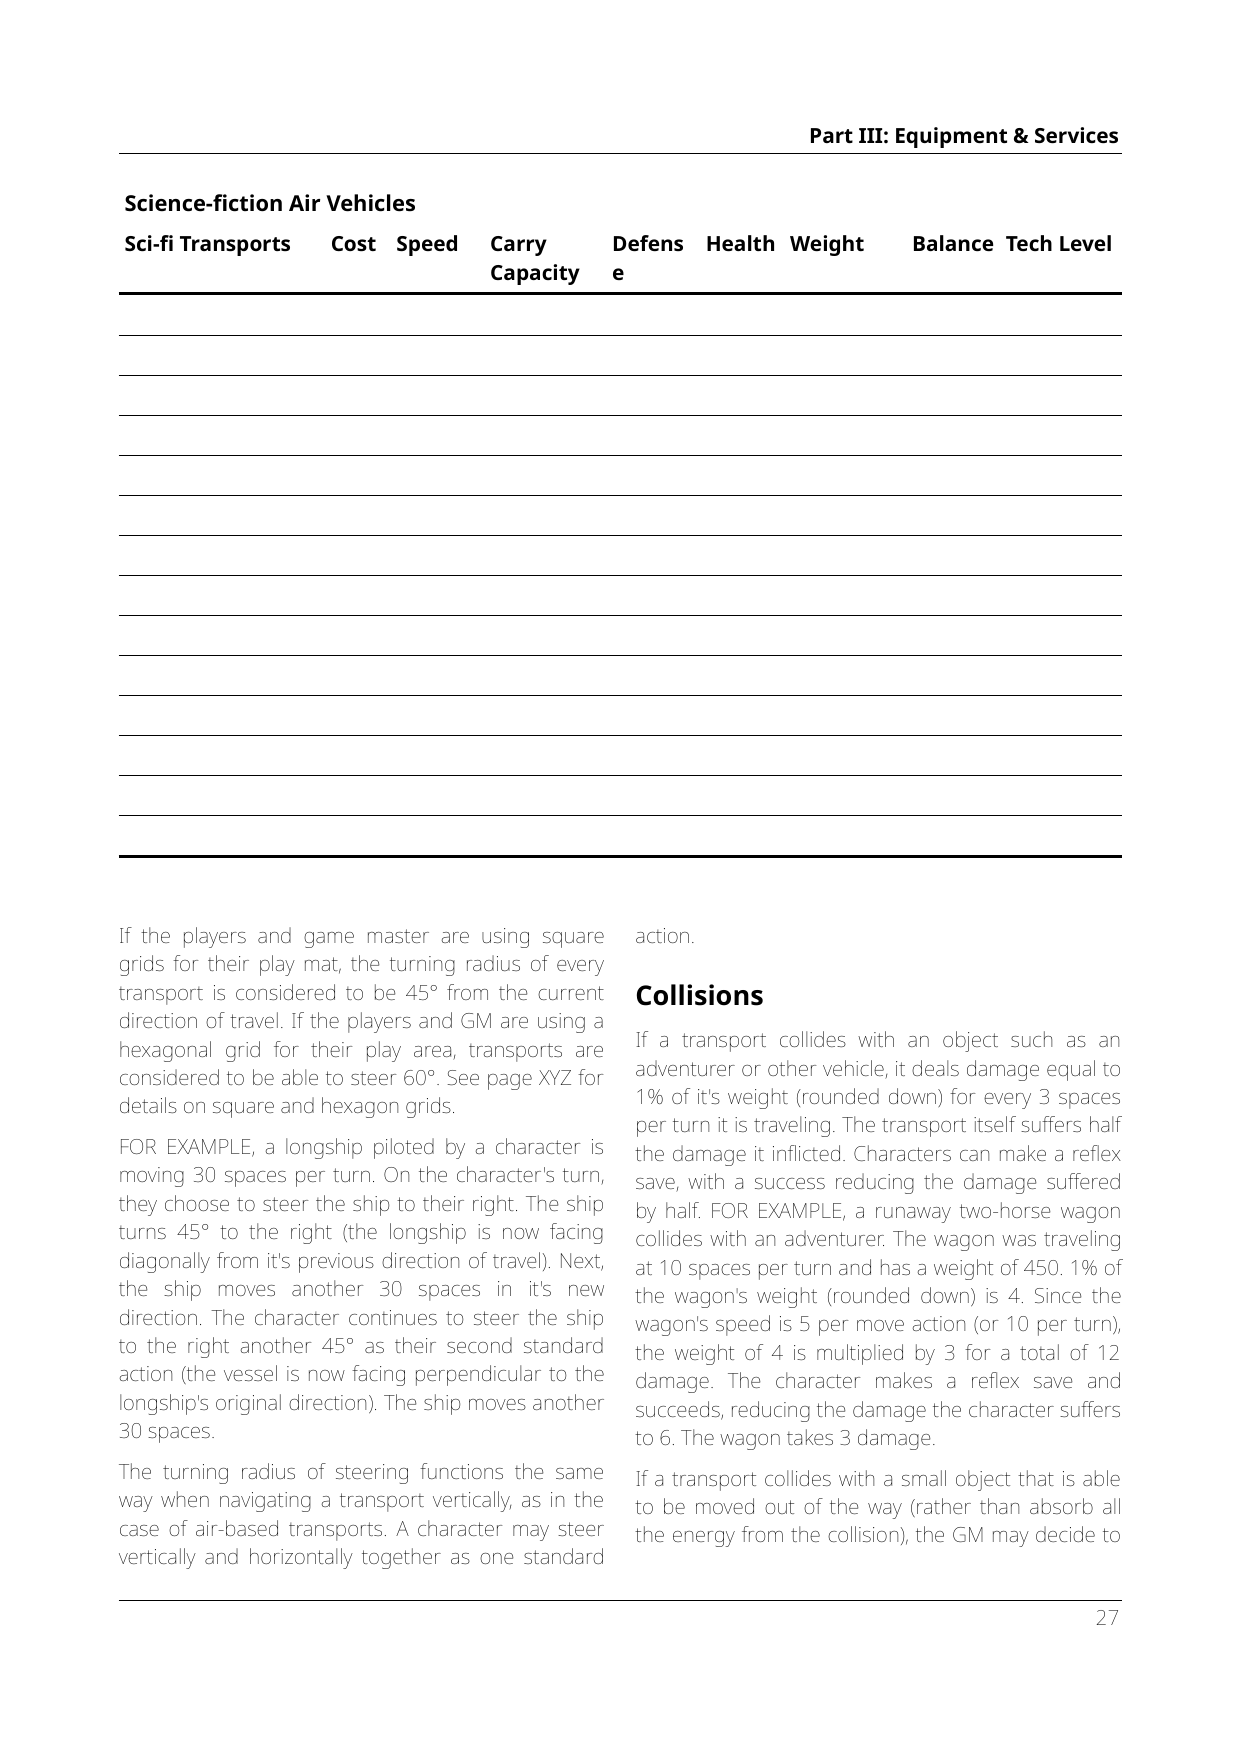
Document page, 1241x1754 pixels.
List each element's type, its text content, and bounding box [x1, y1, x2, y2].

table_header Science-fiction Air Vehicles [119, 183, 1122, 224]
table_cell [119, 336, 325, 375]
table_cell [484, 696, 606, 735]
table_cell [484, 295, 606, 335]
table_cell [484, 536, 606, 575]
table_cell [484, 656, 606, 695]
table_cell [119, 416, 325, 455]
table_cell [606, 416, 700, 455]
table_cell [784, 456, 906, 495]
table_cell [1000, 376, 1122, 415]
table_cell [484, 776, 606, 815]
table_cell Cost [325, 224, 390, 292]
table_cell [484, 416, 606, 455]
table_cell [119, 816, 325, 855]
table_cell [606, 816, 700, 855]
table_cell [784, 376, 906, 415]
table_cell [325, 576, 390, 615]
table_cell Sci-fi Transports [119, 224, 325, 292]
table_cell [119, 456, 325, 495]
text If a transport collides with a small object that is able to be moved out of the way (rather than absorb all the energy from the collision), the GM may decide to [635, 1464, 1122, 1549]
table_cell [784, 776, 906, 815]
table_cell [606, 576, 700, 615]
table_cell [119, 295, 325, 335]
table_cell [325, 376, 390, 415]
table_cell [700, 456, 784, 495]
text If a transport collides with an object such as an adventurer or other vehicle, it deals damage equal to 1% of it's weight (rounded down) for every 3 spaces per turn it is traveling. The transport itself suffers half the damage it inflicted. Characters can make a reflex save, with a success reducing the damage suffered by half. FOR EXAMPLE, a runaway two-horse wagon collides with an adventurer. The wagon was traveling at 10 spaces per turn and has a weight of 450. 1% of the wagon's weight (rounded down) is 4. Since the wagon's speed is 5 per move action (or 10 per turn), the weight of 4 is multiplied by 3 for a total of 12 damage. The character makes a reflex save and succeeds, reducing the damage the character suffers to 6. The wagon takes 3 damage. [635, 1025, 1122, 1452]
table_cell [484, 496, 606, 535]
table_cell [700, 295, 784, 335]
table_cell Carry Capacity [484, 224, 606, 292]
table_cell [784, 736, 906, 775]
table_cell [390, 416, 484, 455]
table_cell [325, 736, 390, 775]
table_cell [700, 536, 784, 575]
table_cell [784, 816, 906, 855]
table_cell [390, 496, 484, 535]
table_cell [700, 576, 784, 615]
table_cell [1000, 616, 1122, 655]
table_cell [700, 776, 784, 815]
table_cell [606, 336, 700, 375]
table_cell [784, 496, 906, 535]
text If the players and game master are using square grids for their play mat, the turning radius of every transport is considered to be 45° from the current direction of travel. If the players and GM are using a hexagonal grid for their play area, transports are considered to be able to steer 60°. See page XYZ for details on square and hexagon grids. [118, 921, 605, 1120]
table_cell [484, 736, 606, 775]
table_cell [119, 736, 325, 775]
table_cell [390, 776, 484, 815]
table_cell [390, 456, 484, 495]
table_cell [325, 696, 390, 735]
table_cell [484, 376, 606, 415]
table_cell [906, 696, 1000, 735]
table_cell [606, 456, 700, 495]
table_cell [700, 336, 784, 375]
table_cell [906, 656, 1000, 695]
table_cell [700, 696, 784, 735]
table_cell [119, 536, 325, 575]
text FOR EXAMPLE, a longship piloted by a character is moving 30 spaces per turn. On the character's turn, they choose to steer the ship to their right. The ship turns 45° to the right (the longship is now facing diagonally from it's previous direction of travel). Next, the ship moves another 30 spaces in it's new direction. The character continues to steer the ship to the right another 45° as their second standard action (the vessel is now facing perpendicular to the longship's original direction). The ship moves another 30 spaces. [118, 1132, 605, 1445]
table_cell [484, 576, 606, 615]
table_cell Health [700, 224, 784, 292]
table_cell Weight [784, 224, 906, 292]
table_cell [390, 376, 484, 415]
table_cell [390, 696, 484, 735]
table_cell [1000, 496, 1122, 535]
table_cell [784, 336, 906, 375]
table_cell [119, 496, 325, 535]
table_cell [390, 536, 484, 575]
text The turning radius of steering functions the same way when navigating a transport vertically, as in the case of air-based transports. A character may steer vertically and horizontally together as one standard [118, 1457, 605, 1571]
table_cell [606, 536, 700, 575]
table_cell [700, 416, 784, 455]
table_cell [906, 456, 1000, 495]
table_cell [700, 656, 784, 695]
table_cell [1000, 696, 1122, 735]
table_cell [906, 736, 1000, 775]
table_cell [700, 376, 784, 415]
table_cell [906, 536, 1000, 575]
table_cell [390, 656, 484, 695]
table_cell [906, 416, 1000, 455]
table_cell Tech Level [1000, 224, 1122, 292]
table_cell [484, 616, 606, 655]
table_cell [484, 456, 606, 495]
table_cell [606, 496, 700, 535]
table_cell [119, 776, 325, 815]
table_cell [784, 616, 906, 655]
table_cell [484, 336, 606, 375]
table_cell [906, 776, 1000, 815]
table_cell [325, 336, 390, 375]
table_cell [325, 496, 390, 535]
table_cell [390, 295, 484, 335]
table_cell [1000, 416, 1122, 455]
table_cell [906, 616, 1000, 655]
table_cell [390, 576, 484, 615]
table_cell [906, 336, 1000, 375]
table_cell [390, 616, 484, 655]
table_cell [700, 496, 784, 535]
table_cell [119, 376, 325, 415]
table_cell [390, 816, 484, 855]
table_cell [325, 295, 390, 335]
table_cell [906, 295, 1000, 335]
table_cell [906, 816, 1000, 855]
table_cell [906, 576, 1000, 615]
table_cell [119, 616, 325, 655]
table_cell [1000, 295, 1122, 335]
table_cell [484, 816, 606, 855]
table_cell [784, 656, 906, 695]
table_cell [606, 616, 700, 655]
table_cell [1000, 656, 1122, 695]
table_cell [700, 616, 784, 655]
table_cell [606, 295, 700, 335]
table_cell [325, 536, 390, 575]
table_cell [906, 496, 1000, 535]
table_cell [119, 656, 325, 695]
table_cell [606, 736, 700, 775]
table_cell [119, 576, 325, 615]
table_cell [1000, 576, 1122, 615]
table_cell [606, 656, 700, 695]
table_cell [325, 456, 390, 495]
table_cell [119, 858, 1122, 892]
table_cell [325, 416, 390, 455]
table_cell [390, 736, 484, 775]
table_cell [1000, 536, 1122, 575]
table_cell Balance [906, 224, 1000, 292]
table_cell [700, 816, 784, 855]
table_cell [606, 696, 700, 735]
table_cell [1000, 736, 1122, 775]
table_cell [1000, 776, 1122, 815]
table_cell [119, 696, 325, 735]
table_cell [784, 576, 906, 615]
table_cell [1000, 816, 1122, 855]
table_cell [606, 776, 700, 815]
text Collisions [635, 976, 1122, 1013]
table_cell Defense [606, 224, 700, 292]
table_cell [325, 776, 390, 815]
table_cell [1000, 456, 1122, 495]
table_cell [325, 816, 390, 855]
table_cell [700, 736, 784, 775]
text action. [635, 921, 1122, 949]
table_cell [784, 536, 906, 575]
table_cell [906, 376, 1000, 415]
table_cell [1000, 336, 1122, 375]
table_cell [784, 295, 906, 335]
table_cell [784, 416, 906, 455]
table_cell [606, 376, 700, 415]
table_cell [390, 336, 484, 375]
table_cell [325, 616, 390, 655]
table_cell [784, 696, 906, 735]
table_cell [325, 656, 390, 695]
table_cell Speed [390, 224, 484, 292]
